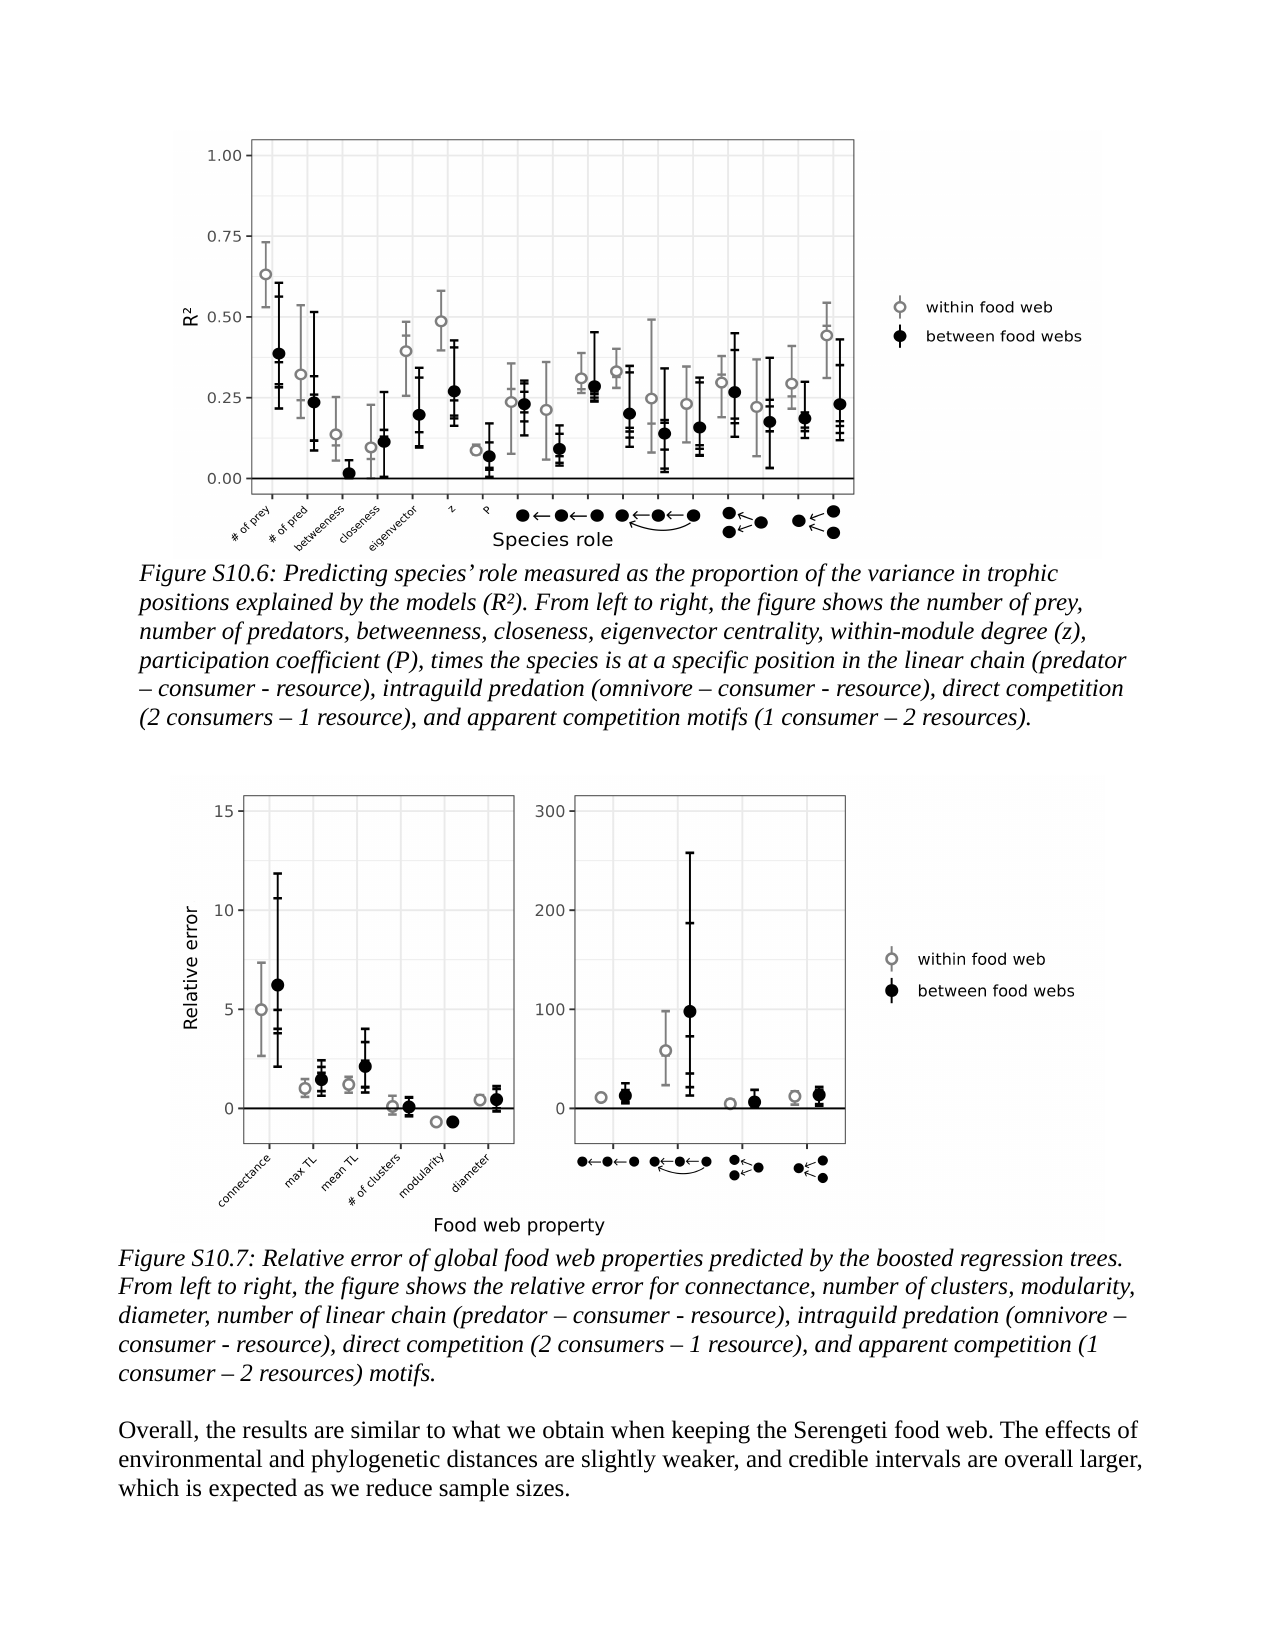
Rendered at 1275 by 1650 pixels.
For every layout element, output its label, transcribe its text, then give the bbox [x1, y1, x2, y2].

picture [173, 130, 1102, 559]
text Figure S10.7: Relative error of global food web properties predicted by the boosted regression trees. From left to right, the figure shows the relative error for connectance, number of clusters, modularity, diameter, number of linear chain (predator – consumer - resource), intraguild predation (omnivore – consumer - resource), direct competition (2 consumers – 1 resource), and apparent competition (1 consumer – 2 resources) motifs. [118, 776, 1157, 1386]
text Overall, the results are similar to what we obtain when keeping the Serengeti food web. The effects of environmental and phylogenetic distances are slightly weaker, and credible intervals are overall larger, which is expected as we reduce sample sizes. [118, 1415, 1157, 1501]
text Figure S10.6: Predicting species’ role measured as the proportion of the variance in trophic positions explained by the models (R²). From left to right, the figure shows the number of prey, number of predators, betweenness, closeness, eigenvector centrality, within-module degree (z), participation coefficient (P), times the species is at a specific position in the linear chain (predator – consumer - resource), intraguild predation (omnivore – consumer - resource), direct competition (2 consumers – 1 resource), and apparent competition motifs (1 consumer – 2 resources). [139, 131, 1136, 731]
picture [170, 775, 1105, 1243]
